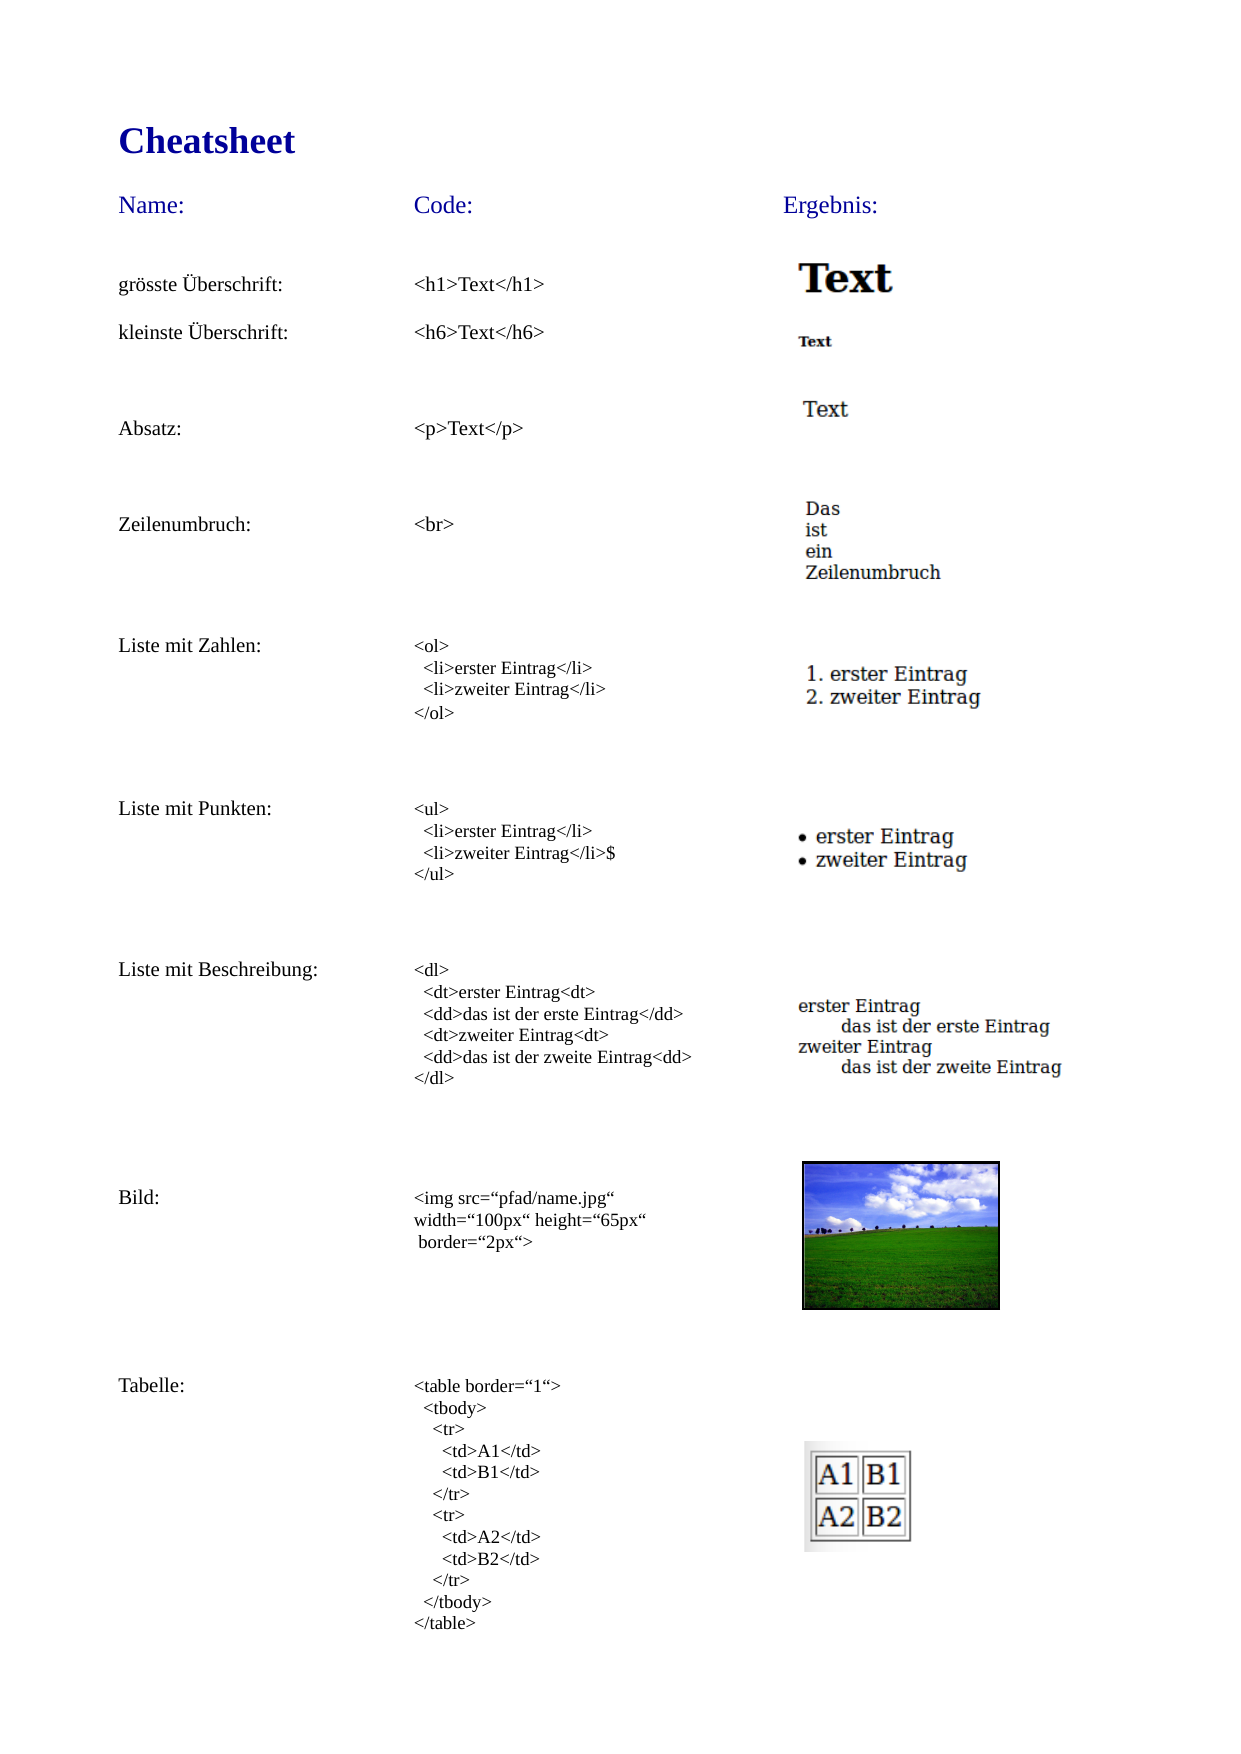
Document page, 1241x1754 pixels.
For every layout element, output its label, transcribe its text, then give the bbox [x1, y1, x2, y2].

text [915, 320, 1122, 344]
text </table> [118, 1612, 1122, 1634]
picture [804, 1164, 998, 1308]
text [989, 842, 1122, 863]
text Liste mit Beschreibung: <dl> [118, 957, 1122, 981]
text <td>B1</td> [118, 1461, 804, 1483]
text Tabelle: <table border=“1“> [118, 1372, 1122, 1397]
text [915, 272, 1122, 296]
text </dl> [118, 1067, 1122, 1089]
text <tr> [118, 1418, 1122, 1440]
text <td>A1</td> [118, 1440, 1122, 1461]
text Liste mit Zahlen: <ol> [118, 632, 1122, 657]
text [1068, 1024, 1122, 1046]
text [989, 657, 1122, 678]
text </tr> [118, 1483, 804, 1504]
picture [804, 1441, 918, 1552]
text [1068, 1002, 1122, 1024]
picture [788, 820, 989, 878]
picture [792, 252, 915, 358]
text Name: Code: Ergebnis: [118, 190, 1122, 219]
text kleinste Überschrift: <h6>Text</h6> [118, 320, 792, 344]
text [918, 1526, 1122, 1547]
text <li>zweiter Eintrag</li> [118, 678, 789, 700]
text </tr> [118, 1569, 1122, 1591]
text <tr> [118, 1504, 804, 1526]
picture [789, 652, 989, 722]
text [918, 1461, 1122, 1483]
picture [796, 996, 1068, 1085]
text <dt>erster Eintrag<dt> [118, 981, 1122, 1002]
text <dd>das ist der erste Eintrag</dd> [118, 1002, 796, 1024]
text <li>erster Eintrag</li> [118, 657, 789, 678]
text <li>erster Eintrag</li> [118, 820, 788, 842]
text </ol> [118, 700, 1122, 724]
text [918, 1483, 1122, 1504]
text <li>zweiter Eintrag</li>$ [118, 842, 788, 863]
text <dd>das ist der zweite Eintrag<dd> [118, 1046, 796, 1067]
text </tbody> [118, 1591, 1122, 1612]
text [954, 512, 1122, 536]
picture [801, 496, 954, 588]
text Zeilenumbruch: <br> [118, 512, 801, 536]
text [918, 1504, 1122, 1526]
text [989, 820, 1122, 842]
text </ul> [118, 863, 1122, 885]
text Cheatsheet [118, 118, 1122, 161]
text grösste Überschrift: <h1>Text</h1> [118, 272, 792, 296]
text <td>A2</td> [118, 1526, 804, 1547]
text <td>B2</td> [118, 1547, 1122, 1569]
text Absatz: <p>Text</p> [118, 416, 1122, 440]
text [989, 678, 1122, 700]
text <tbody> [118, 1397, 1122, 1418]
text [1068, 1046, 1122, 1067]
text Bild: <img src=“pfad/name.jpg“ width=“100px“ height=“65px“ border=“2px“> [118, 1185, 802, 1252]
text [1000, 1185, 1122, 1252]
text <dt>zweiter Eintrag<dt> [118, 1024, 796, 1046]
text Liste mit Punkten: <ul> [118, 796, 1122, 820]
picture [798, 392, 866, 430]
